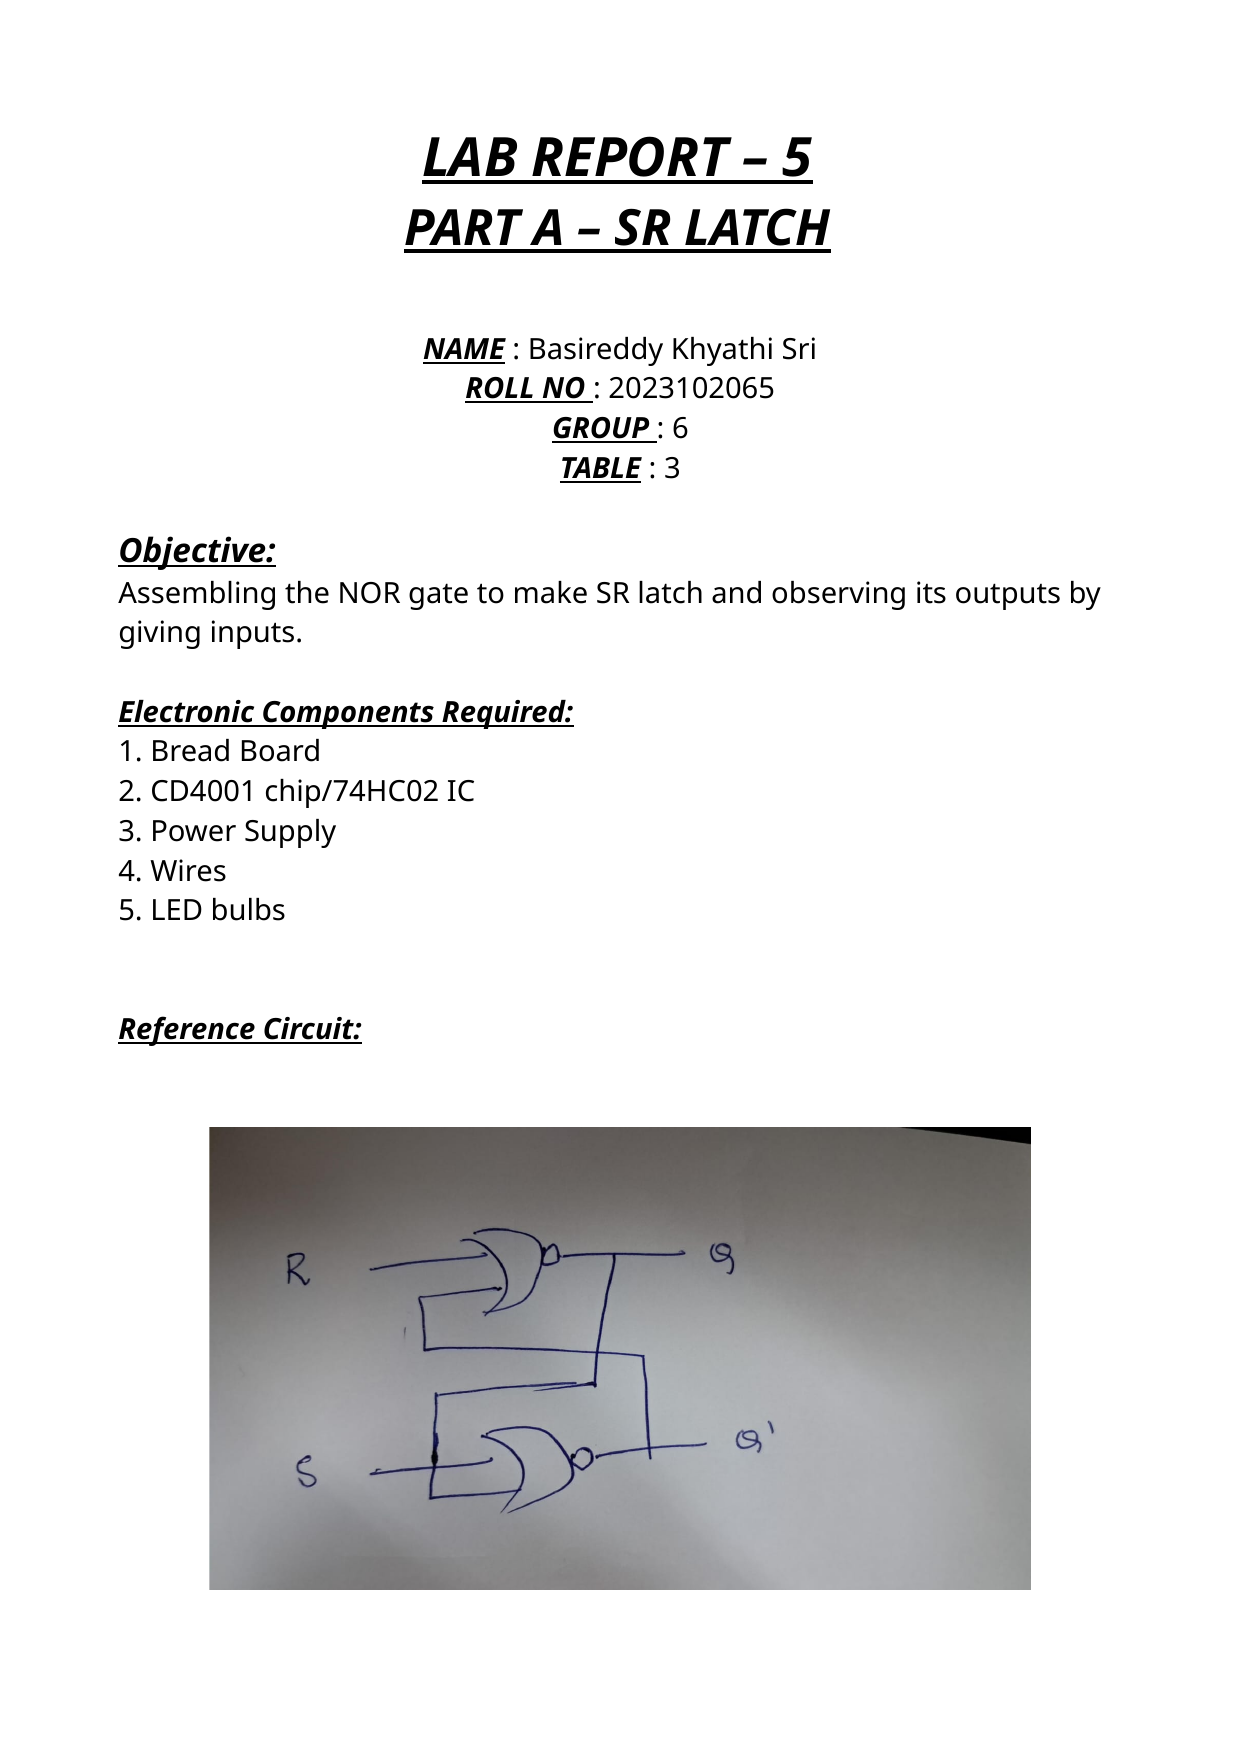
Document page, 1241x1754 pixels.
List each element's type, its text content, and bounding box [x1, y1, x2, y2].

picture [209, 1127, 1031, 1590]
text TABLE : 3 [118, 447, 1122, 487]
text NAME : Basireddy Khyathi Sri [118, 328, 1122, 368]
text 3. Power Supply [118, 810, 1122, 850]
text 2. CD4001 chip/74HC02 IC [118, 770, 1122, 810]
text Electronic Components Required: [118, 691, 1122, 731]
text LAB REPORT – 5 [118, 118, 1122, 192]
text ROLL NO : 2023102065 [118, 368, 1122, 407]
text PART A – SR LATCH [118, 192, 1122, 260]
text Reference Circuit: [118, 1008, 1122, 1048]
text Objective: [118, 527, 1122, 572]
text Assembling the NOR gate to make SR latch and observing its outputs by giving inputs. [118, 572, 1122, 651]
text GROUP : 6 [118, 407, 1122, 447]
text 4. Wires [118, 850, 1122, 889]
text 5. LED bulbs [118, 889, 1122, 929]
text 1. Bread Board [118, 731, 1122, 770]
